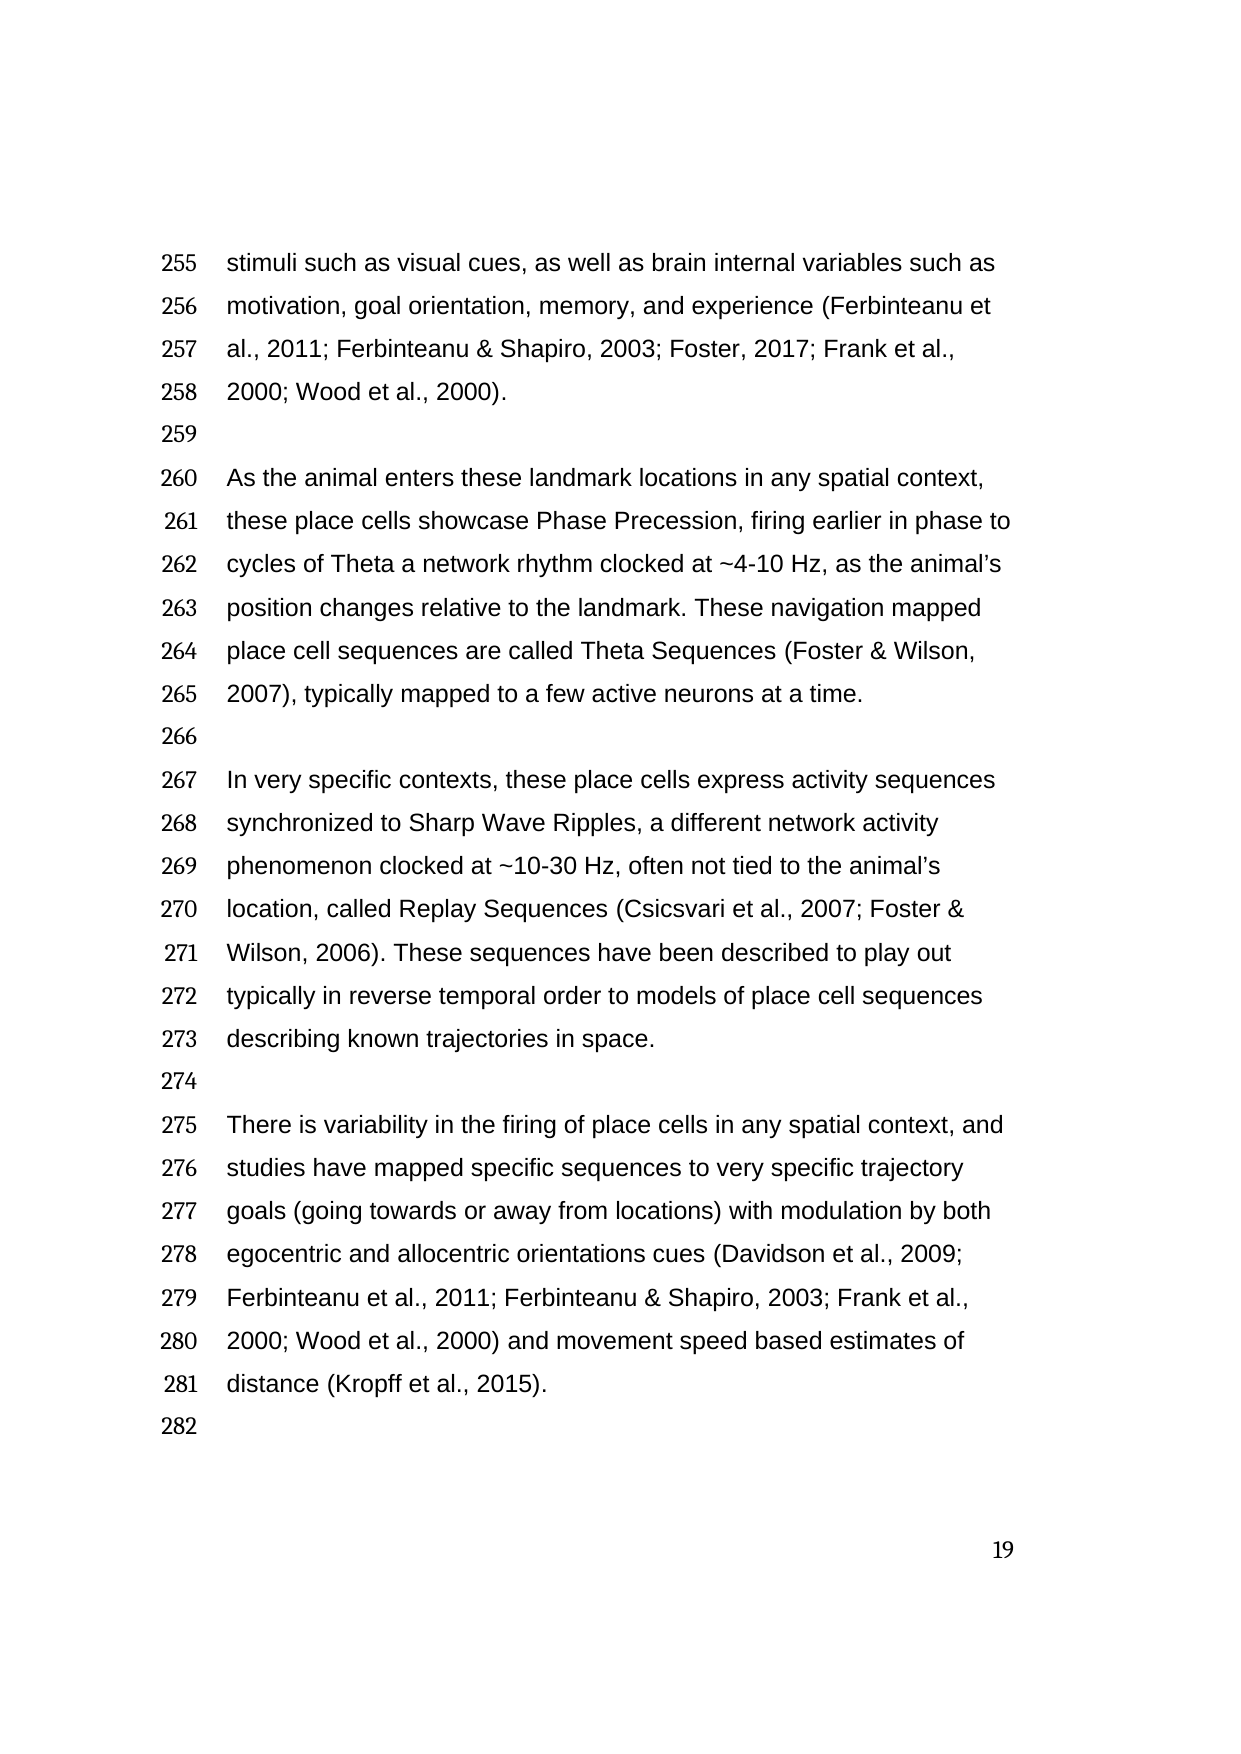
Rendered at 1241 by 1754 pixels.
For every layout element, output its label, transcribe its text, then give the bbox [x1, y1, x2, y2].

text There is variability in the firing of place cells in any spatial context, and studies have mapped specific sequences to very specific trajectory goals (going towards or away from locations) with modulation by both egocentric and allocentric orientations cues (Davidson et al., 2009; Ferbinteanu et al., 2011; Ferbinteanu & Shapiro, 2003; Frank et al., 2000; Wood et al., 2000)⁠ and movement speed based estimates of distance (Kropff et al., 2015)⁠. [226, 1110, 1014, 1398]
text stimuli such as visual cues, as well as brain internal variables such as motivation, goal orientation, memory, and experience (Ferbinteanu et al., 2011; Ferbinteanu & Shapiro, 2003; Foster, 2017; Frank et al., 2000; Wood et al., 2000)⁠. [226, 248, 1014, 406]
text In very specific contexts, these place cells express activity sequences synchronized to Sharp Wave Ripples, a different network activity phenomenon clocked at ~10-30 Hz, often not tied to the animal’s location, called Replay Sequences (Csicsvari et al., 2007; Foster & Wilson, 2006)⁠. These sequences have been described to play out typically in reverse temporal order to models of place cell sequences describing known trajectories in space. [226, 765, 1014, 1053]
text As the animal enters these landmark locations in any spatial context, these place cells showcase Phase Precession, firing earlier in phase to cycles of Theta a network rhythm clocked at ~4-10 Hz, as the animal’s position changes relative to the landmark. These navigation mapped place cell sequences are called Theta Sequences (Foster & Wilson, 2007)⁠, typically mapped to a few active neurons at a time. [226, 463, 1014, 708]
